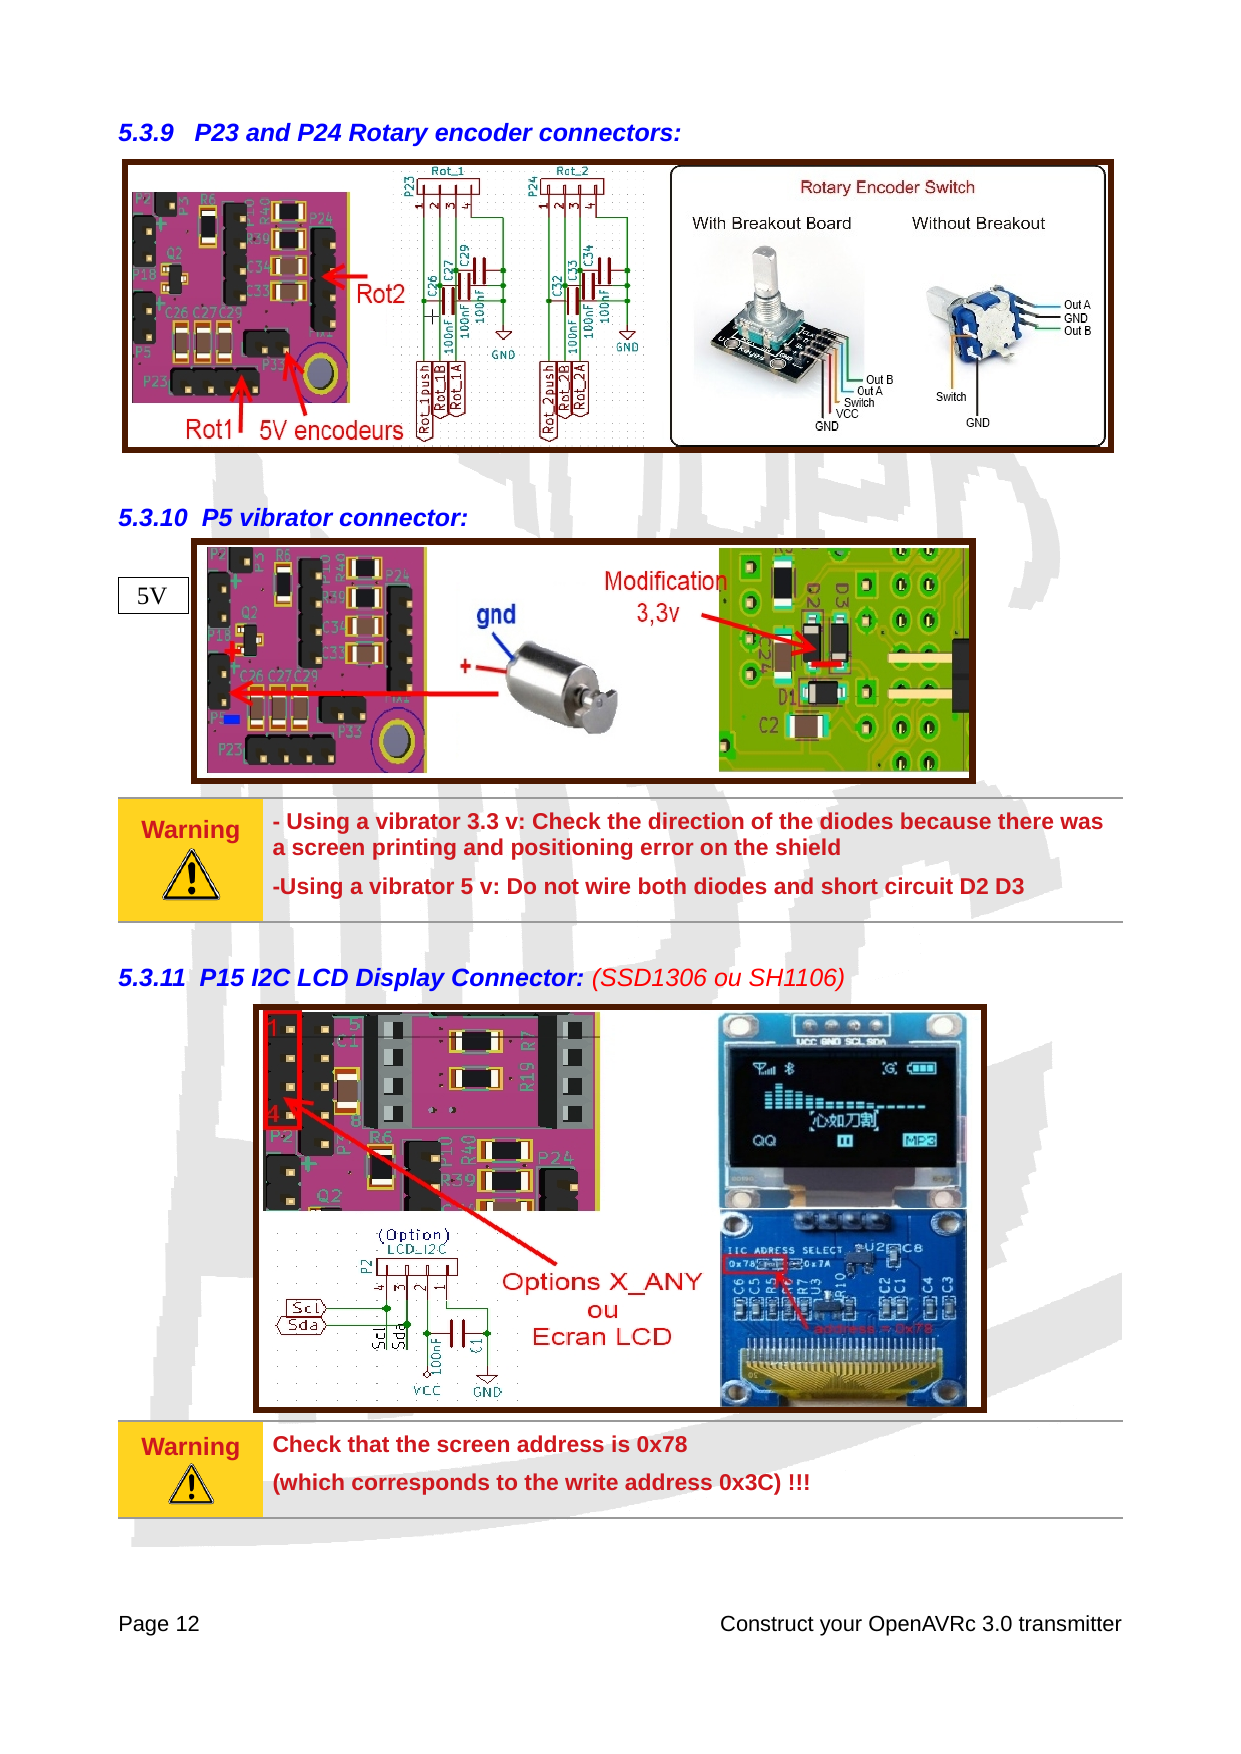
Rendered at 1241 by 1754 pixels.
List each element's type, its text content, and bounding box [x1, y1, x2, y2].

picture [128, 165, 1108, 447]
table_header - Using a vibrator 3.3 v: Check the direction of the diodes because there was a screen printing and positioning error on the shield -Using a vibrator 5 v: Do not wire both diodes and short circuit D2 D3 [264, 799, 1122, 921]
picture [197, 545, 969, 778]
subtitle 5.3.9 P23 and P24 Rotary encoder connectors: [118, 118, 1122, 147]
table_header Check that the screen address is 0x78 (which corresponds to the write address 0x3C) !!! [264, 1422, 1122, 1517]
table_header Warning [118, 799, 263, 921]
picture [158, 844, 224, 904]
picture [165, 1460, 217, 1507]
subtitle 5.3.10 P5 vibrator connector: [118, 503, 1122, 532]
picture [259, 1010, 981, 1407]
subtitle 5.3.11 P15 I2C LCD Display Connector: (SSD1306 ou SH1106) [118, 963, 1122, 992]
table_header Warning [118, 1422, 263, 1517]
